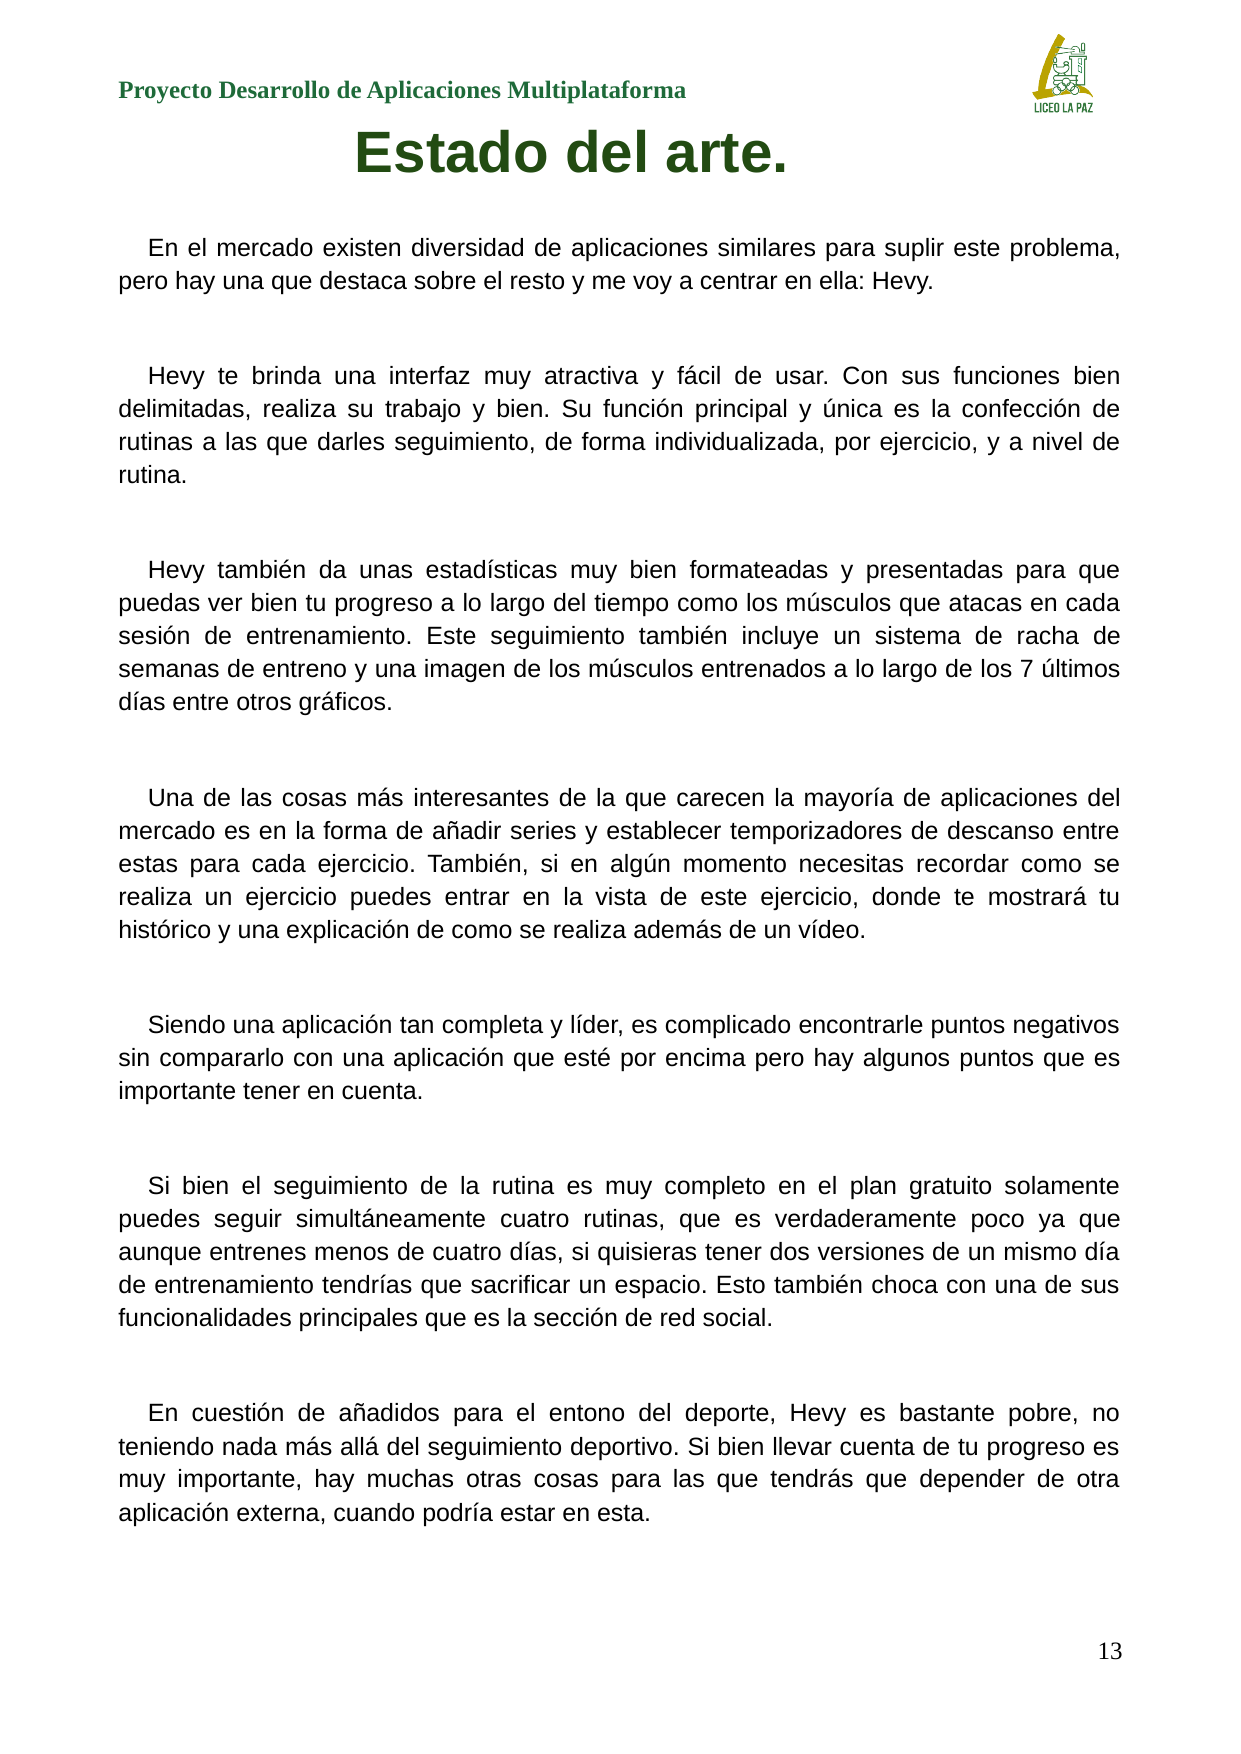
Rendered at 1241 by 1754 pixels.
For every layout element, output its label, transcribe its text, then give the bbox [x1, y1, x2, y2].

text Si bien el seguimiento de la rutina es muy completo en el plan gratuito solamente puedes seguir simultáneamente cuatro rutinas, que es verdaderamente poco ya que aunque entrenes menos de cuatro días, si quisieras tener dos versiones de un mismo día de entrenamiento tendrías que sacrificar un espacio. Esto también choca con una de sus funcionalidades principales que es la sección de red social. [118, 1171, 1122, 1332]
text En cuestión de añadidos para el entono del deporte, Hevy es bastante pobre, no teniendo nada más allá del seguimiento deportivo. Si bien llevar cuenta de tu progreso es muy importante, hay muchas otras cosas para las que tendrás que depender de otra aplicación externa, cuando podría estar en esta. [118, 1398, 1122, 1526]
subtitle Estado del arte. [118, 118, 1122, 185]
picture [1025, 26, 1100, 121]
text Una de las cosas más interesantes de la que carecen la mayoría de aplicaciones del mercado es en la forma de añadir series y establecer temporizadores de descanso entre estas para cada ejercicio. También, si en algún momento necesitas recordar como se realiza un ejercicio puedes entrar en la vista de este ejercicio, donde te mostrará tu histórico y una explicación de como se realiza además de un vídeo. [118, 783, 1122, 943]
text Siendo una aplicación tan completa y líder, es complicado encontrarle puntos negativos sin compararlo con una aplicación que esté por encima pero hay algunos puntos que es importante tener en cuenta. [118, 1010, 1122, 1105]
text Hevy también da unas estadísticas muy bien formateadas y presentadas para que puedas ver bien tu progreso a lo largo del tiempo como los músculos que atacas en cada sesión de entrenamiento. Este seguimiento también incluye un sistema de racha de semanas de entreno y una imagen de los músculos entrenados a lo largo de los 7 últimos días entre otros gráficos. [118, 555, 1122, 716]
text En el mercado existen diversidad de aplicaciones similares para suplir este problema, pero hay una que destaca sobre el resto y me voy a centrar en ella: Hevy. [118, 233, 1122, 294]
text Hevy te brinda una interfaz muy atractiva y fácil de usar. Con sus funciones bien delimitadas, realiza su trabajo y bien. Su función principal y única es la confección de rutinas a las que darles seguimiento, de forma individualizada, por ejercicio, y a nivel de rutina. [118, 361, 1122, 489]
